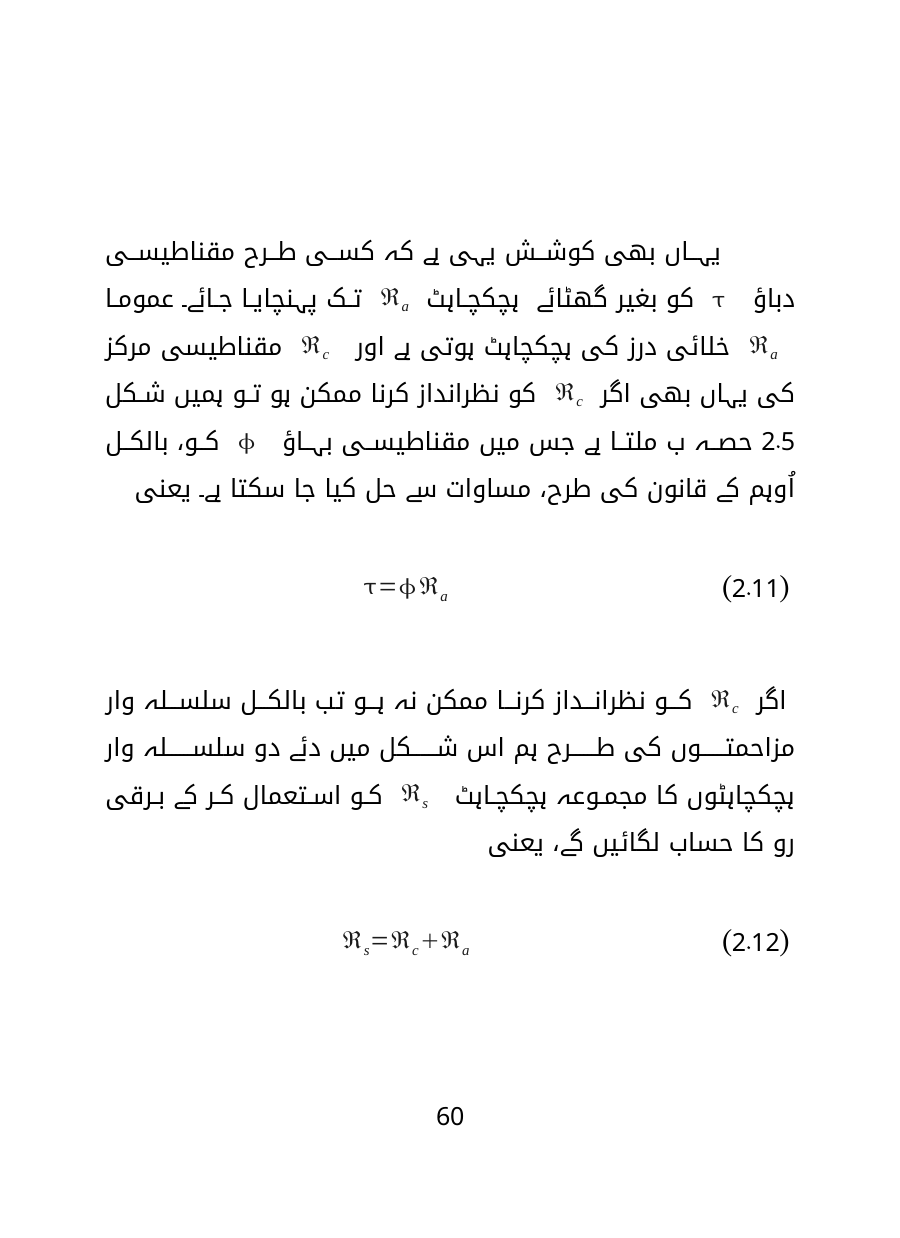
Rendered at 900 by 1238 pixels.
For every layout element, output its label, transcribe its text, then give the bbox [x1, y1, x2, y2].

table_header [105, 559, 699, 631]
table_header (2.11) [699, 559, 795, 631]
text اگرکو نظرانداز کرنا ممکن نہ ہو تب بالکل سلسلہ وار مزاحمتوں کی طرح ہم اس شکل میں دئے دو سلسلہ وار ہچکچاہٹوں کا مجموعہ ہچکچاہٹ کو استعمال کر کے برقی رو کا حساب لگائیں گے، یعنی [105, 677, 795, 867]
table_header (2.12) [697, 914, 795, 985]
text یہاں بھی کوشش یہی ہے کہ کسی طرح مقناطیسی دباؤ کو بغیر گھٹائے ہچکچاہٹتک پہنچایا جائے۔ عموما خلائی درز کی ہچکچاہٹ ہوتی ہے اور مقناطیسی مرکز کی یہاں بھی اگرکو نظرانداز کرنا ممکن ہو تو ہمیں شکل 2.5 حصہ ب ملتا ہے جس میں مقناطیسی بہاؤ کو، بالکل اُوہم کے قانون کی طرح، مساوات سے حل کیا جا سکتا ہے۔ یعنی [105, 228, 795, 513]
table_header [105, 914, 697, 985]
